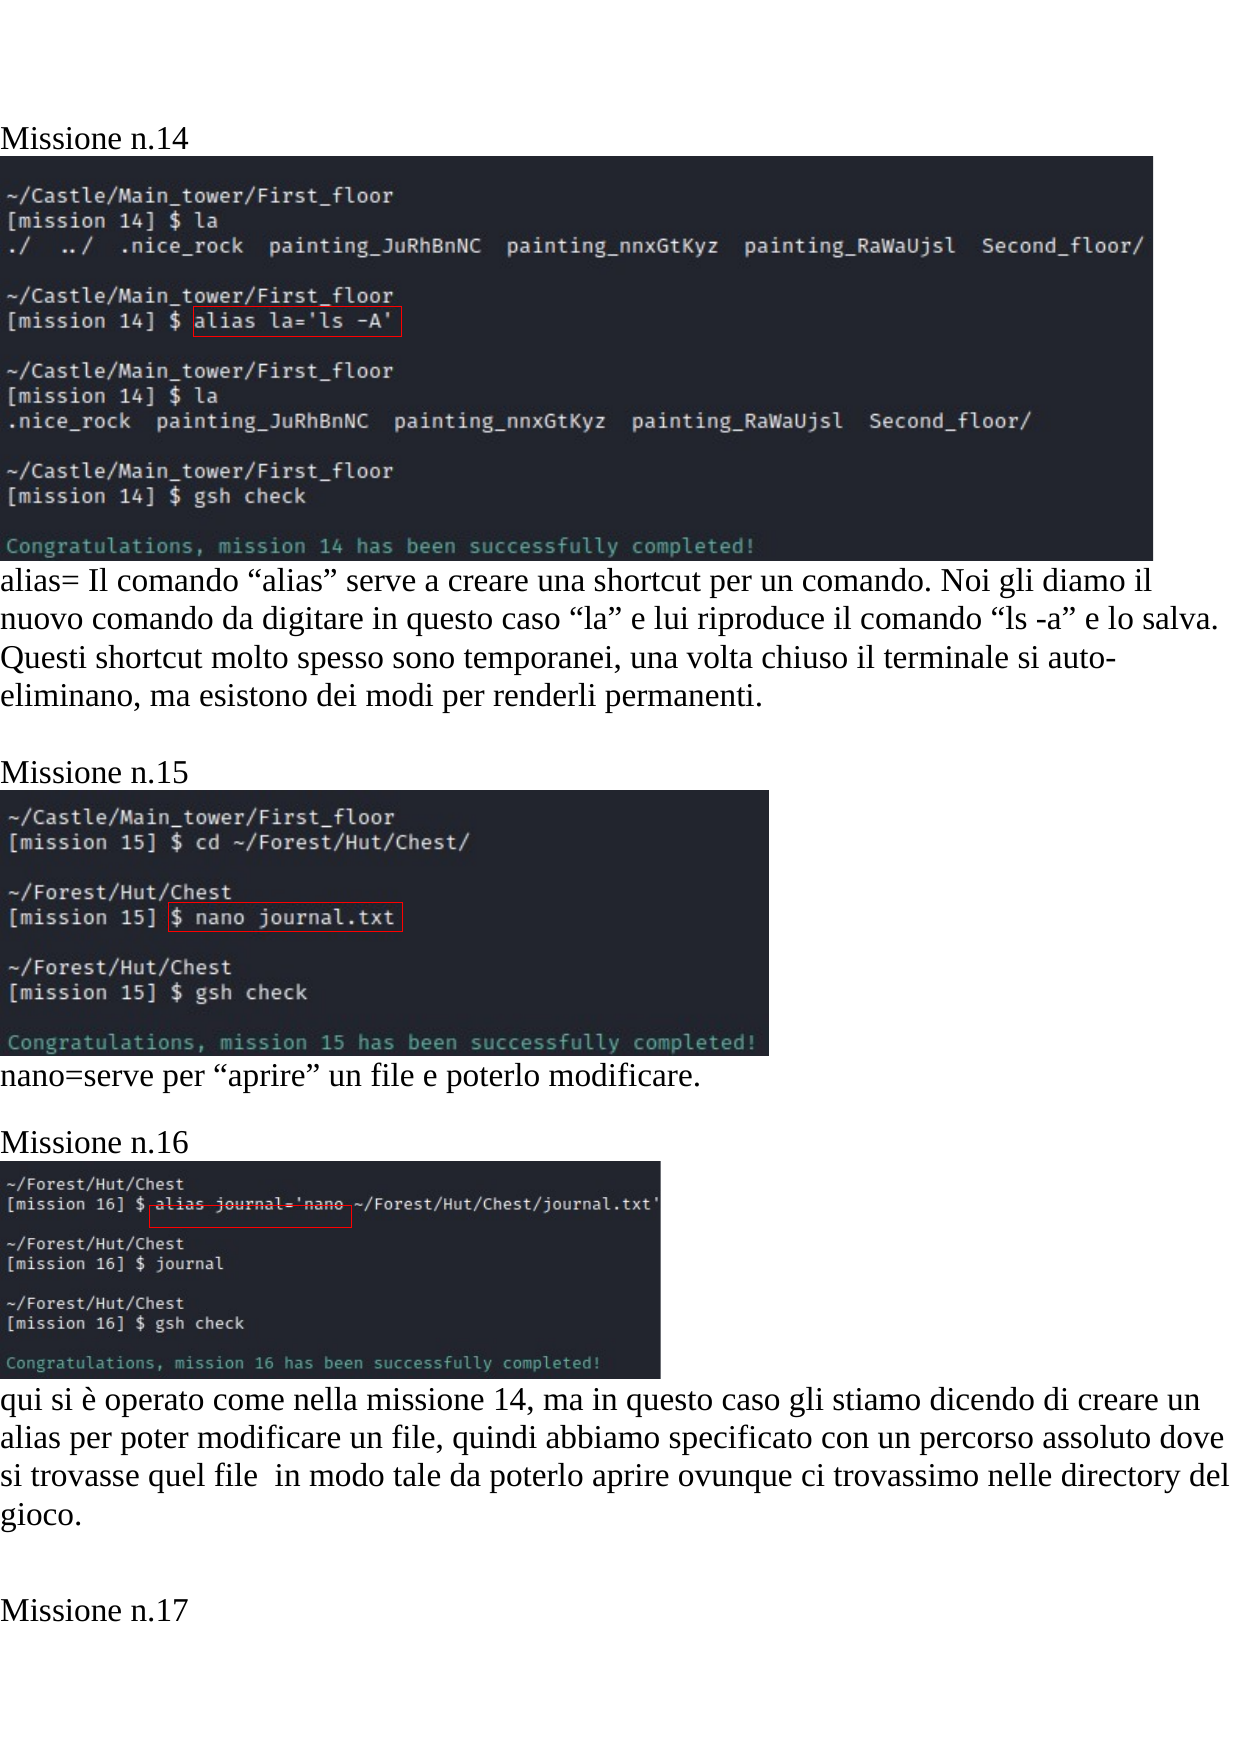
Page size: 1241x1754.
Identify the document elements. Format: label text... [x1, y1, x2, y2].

text Missione n.15 [0, 752, 1240, 790]
text qui si è operato come nella missione 14, ma in questo caso gli stiamo dicendo di creare un alias per poter modificare un file, quindi abbiamo specificato con un percorso assoluto dove si trovasse quel file in modo tale da poterlo aprire ovunque ci trovassimo nelle directory del gioco. [0, 1379, 1240, 1532]
picture [0, 790, 769, 1056]
text nano=serve per “aprire” un file e poterlo modificare. [0, 1056, 1240, 1094]
text alias= Il comando “alias” serve a creare una shortcut per un comando. Noi gli diamo il nuovo comando da digitare in questo caso “la” e lui riproduce il comando “ls -a” e lo salva. Questi shortcut molto spesso sono temporanei, una volta chiuso il terminale si auto-eliminano, ma esistono dei modi per renderli permanenti. [0, 156, 1240, 713]
text Missione n.16 [0, 1123, 1240, 1161]
picture [0, 156, 1154, 561]
text Missione n.14 [0, 118, 1240, 156]
text Missione n.17 [0, 1590, 1240, 1628]
